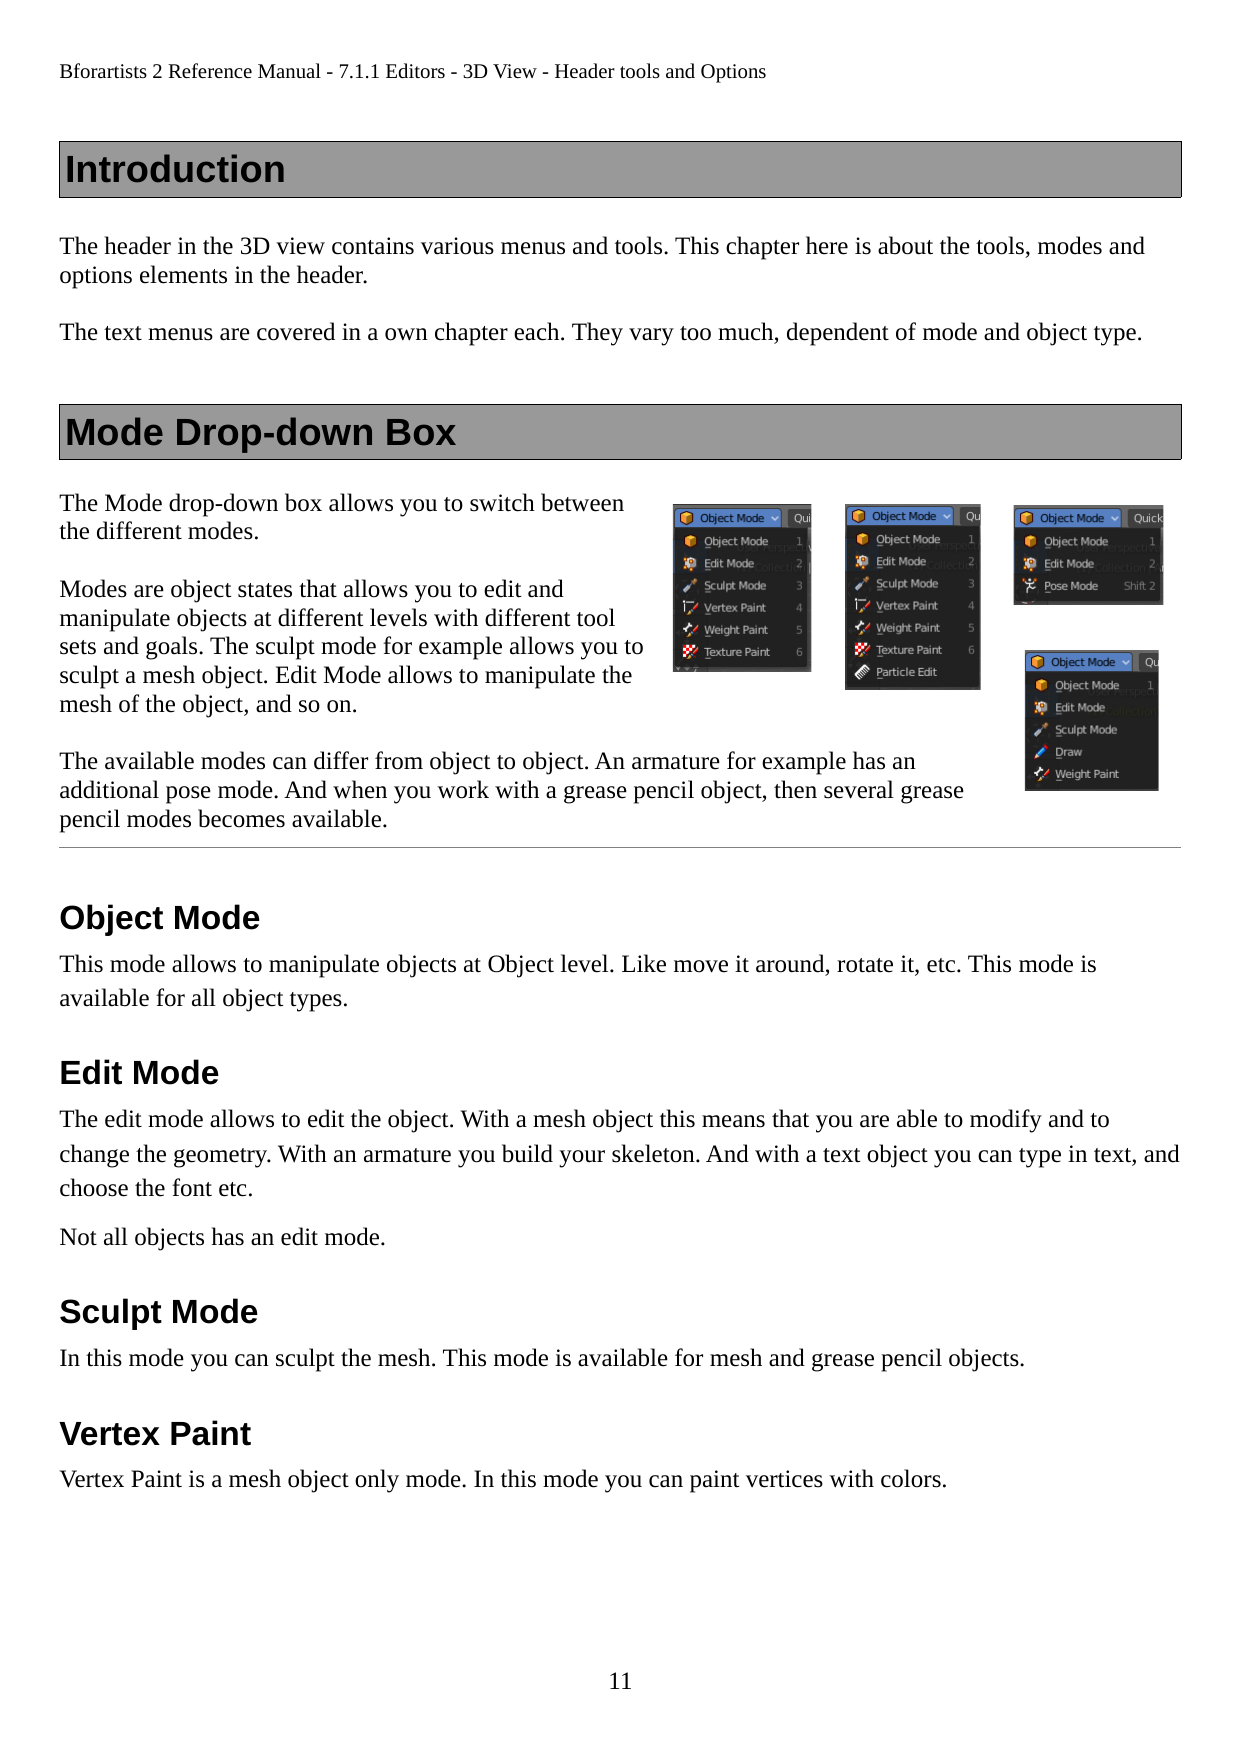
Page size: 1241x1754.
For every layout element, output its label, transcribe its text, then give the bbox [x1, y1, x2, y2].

subtitle Edit Mode [59, 1053, 1181, 1092]
subtitle Sculpt Mode [59, 1292, 1181, 1331]
table_header Mode Drop-down Box [60, 405, 1181, 459]
picture [1024, 650, 1159, 791]
text The header in the 3D view contains various menus and tools. This chapter here is about the tools, modes and options elements in the header. [59, 231, 1181, 289]
text Not all objects has an edit mode. [59, 1222, 1181, 1251]
text Vertex Paint is a mesh object only mode. In this mode you can paint vertices with colors. [59, 1464, 1181, 1493]
picture [845, 504, 981, 690]
text Modes are object states that allows you to edit and manipulate objects at different levels with different tool sets and goals. The sculpt mode for example allows you to sculpt a mesh object. Edit Mode allows to manipulate the mesh of the object, and so on. [59, 574, 1181, 718]
text The Mode drop-down box allows you to switch between the different modes. [59, 488, 1181, 545]
subtitle Vertex Paint [59, 1413, 1181, 1452]
picture [1013, 505, 1164, 605]
text The edit mode allows to edit the object. With a mesh object this means that you are able to modify and to change the geometry. With an armature you build your skeleton. And with a text object you can type in text, and choose the font etc. [59, 1104, 1181, 1202]
table_header Introduction [60, 142, 1181, 197]
text The text menus are covered in a own chapter each. They vary too much, dependent of mode and object type. [59, 317, 1181, 346]
picture [672, 504, 812, 672]
text The available modes can differ from object to object. An armature for example has an additional pose mode. And when you work with a grease pencil object, then several grease pencil modes becomes available. [59, 746, 1181, 833]
text In this mode you can sculpt the mesh. This mode is available for mesh and grease pencil objects. [59, 1343, 1181, 1372]
subtitle Object Mode [59, 898, 1181, 936]
text This mode allows to manipulate objects at Object level. Like move it around, rotate it, etc. This mode is available for all object types. [59, 949, 1181, 1012]
